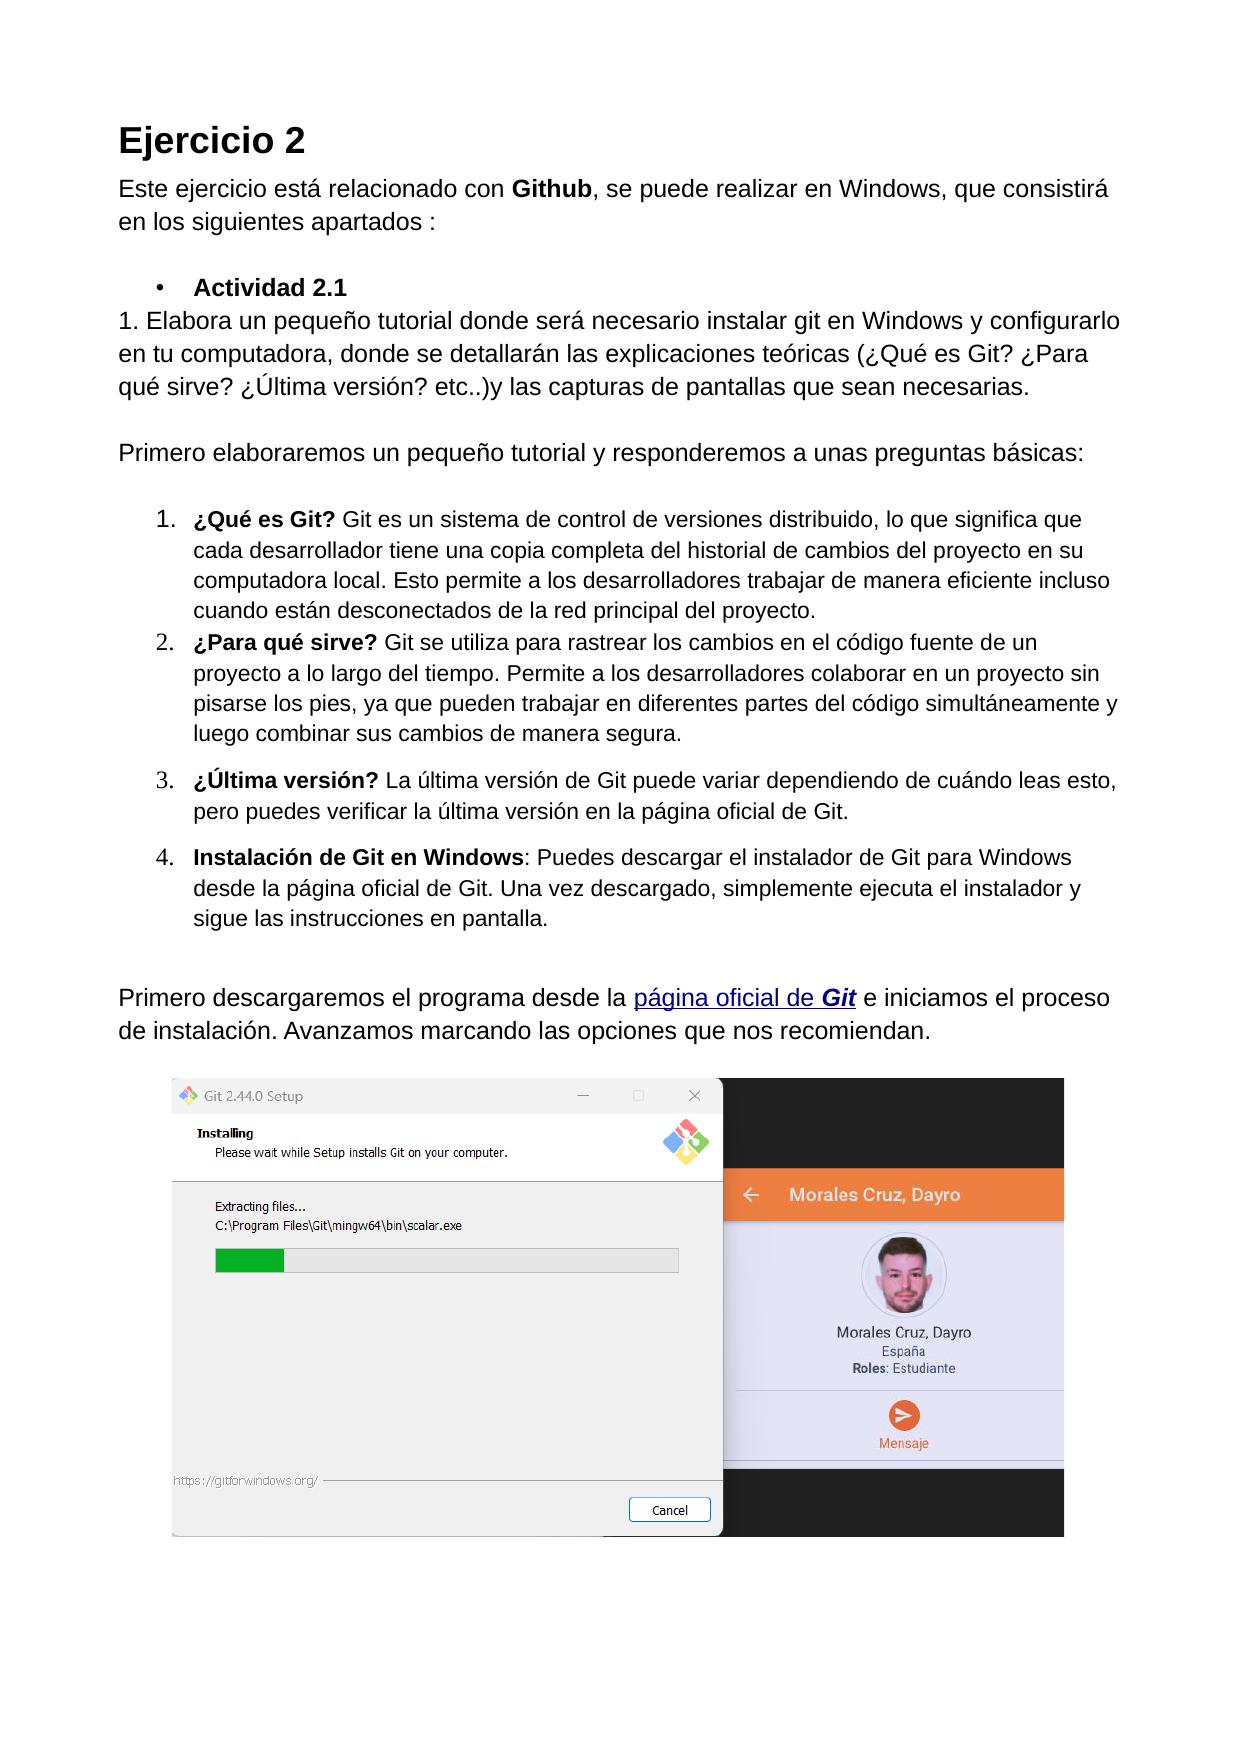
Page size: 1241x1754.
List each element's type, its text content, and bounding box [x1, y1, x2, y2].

list Instalación de Git en Windows: Puedes descargar el instalador de Git para Windows desde la página oficial de Git. Una vez descargado, simplemente ejecuta el instalador y sigue las instrucciones en pantalla. [156, 842, 1122, 932]
list ¿Qué es Git? Git es un sistema de control de versiones distribuido, lo que significa que cada desarrollador tiene una copia completa del historial de cambios del proyecto en su computadora local. Esto permite a los desarrolladores trabajar de manera eficiente incluso cuando están desconectados de la red principal del proyecto. [156, 504, 1122, 623]
text Primero elaboraremos un pequeño tutorial y responderemos a unas preguntas básicas: [118, 438, 1122, 500]
picture [171, 1078, 1065, 1537]
text Este ejercicio está relacionado con Github, se puede realizar en Windows, que consistirá en los siguientes apartados : [118, 174, 1122, 236]
list Actividad 2.1 [156, 273, 1122, 302]
list ¿Última versión? La última versión de Git puede variar dependiendo de cuándo leas esto, pero puedes verificar la última versión en la página oficial de Git. [156, 765, 1122, 824]
text Primero descargaremos el programa desde la página oficial de Git e iniciamos el proceso de instalación. Avanzamos marcando las opciones que nos recomiendan. [118, 983, 1122, 1045]
list ¿Para qué sirve? Git se utiliza para rastrear los cambios en el código fuente de un proyecto a lo largo del tiempo. Permite a los desarrolladores colaborar en un proyecto sin pisarse los pies, ya que pueden trabajar en diferentes partes del código simultáneamente y luego combinar sus cambios de manera segura. [156, 627, 1122, 747]
subtitle Ejercicio 2 [118, 118, 1122, 161]
text 1. Elabora un pequeño tutorial donde será necesario instalar git en Windows y configurarlo en tu computadora, donde se detallarán las explicaciones teóricas (¿Qué es Git? ¿Para qué sirve? ¿Última versión? etc..)y las capturas de pantallas que sean necesarias. [118, 306, 1122, 401]
